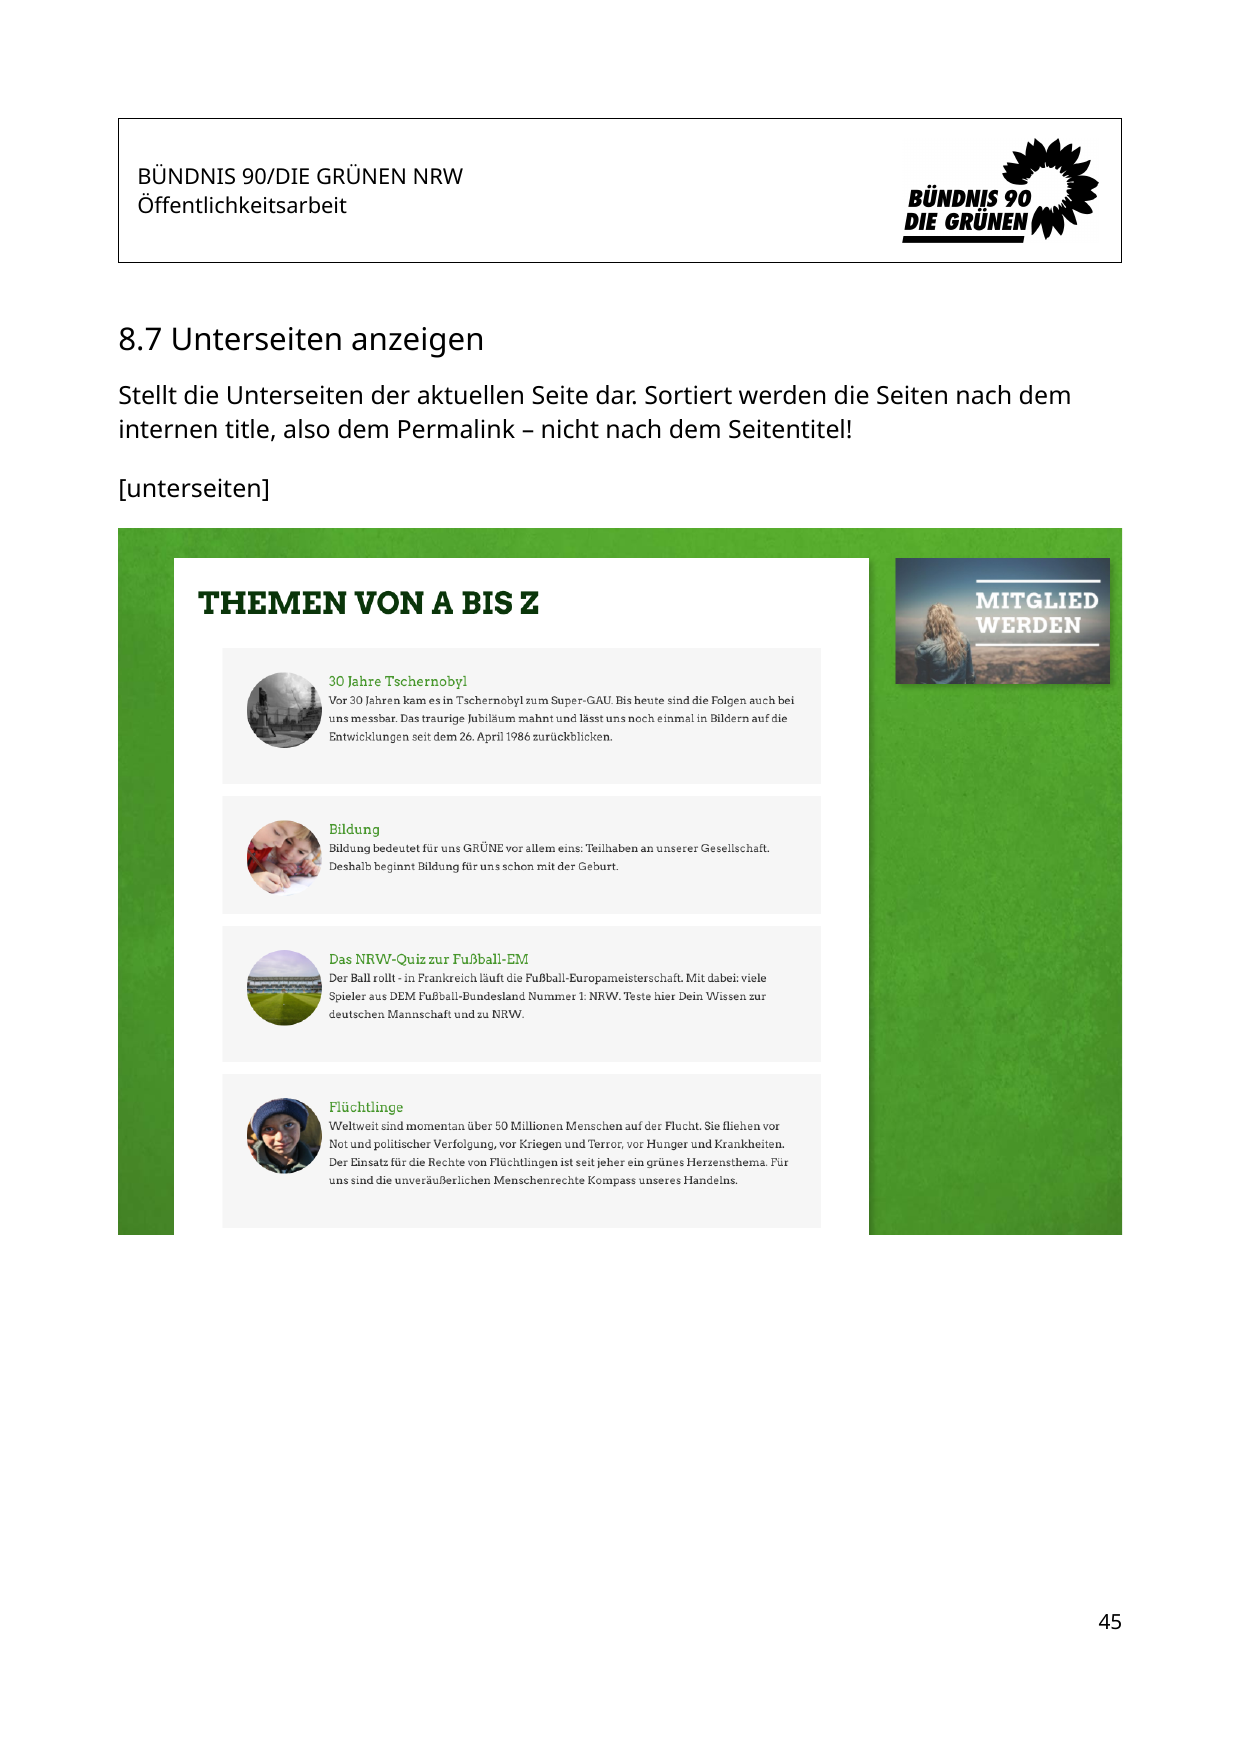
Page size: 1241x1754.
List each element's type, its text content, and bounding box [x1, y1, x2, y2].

picture [902, 138, 1099, 243]
subtitle 8.7 Unterseiten anzeigen [118, 317, 1122, 359]
picture [118, 528, 1123, 1235]
text [unterseiten] [118, 470, 1122, 504]
text Stellt die Unterseiten der aktuellen Seite dar. Sortiert werden die Seiten nach dem internen title, also dem Permalink – nicht nach dem Seitentitel! [118, 378, 1122, 446]
